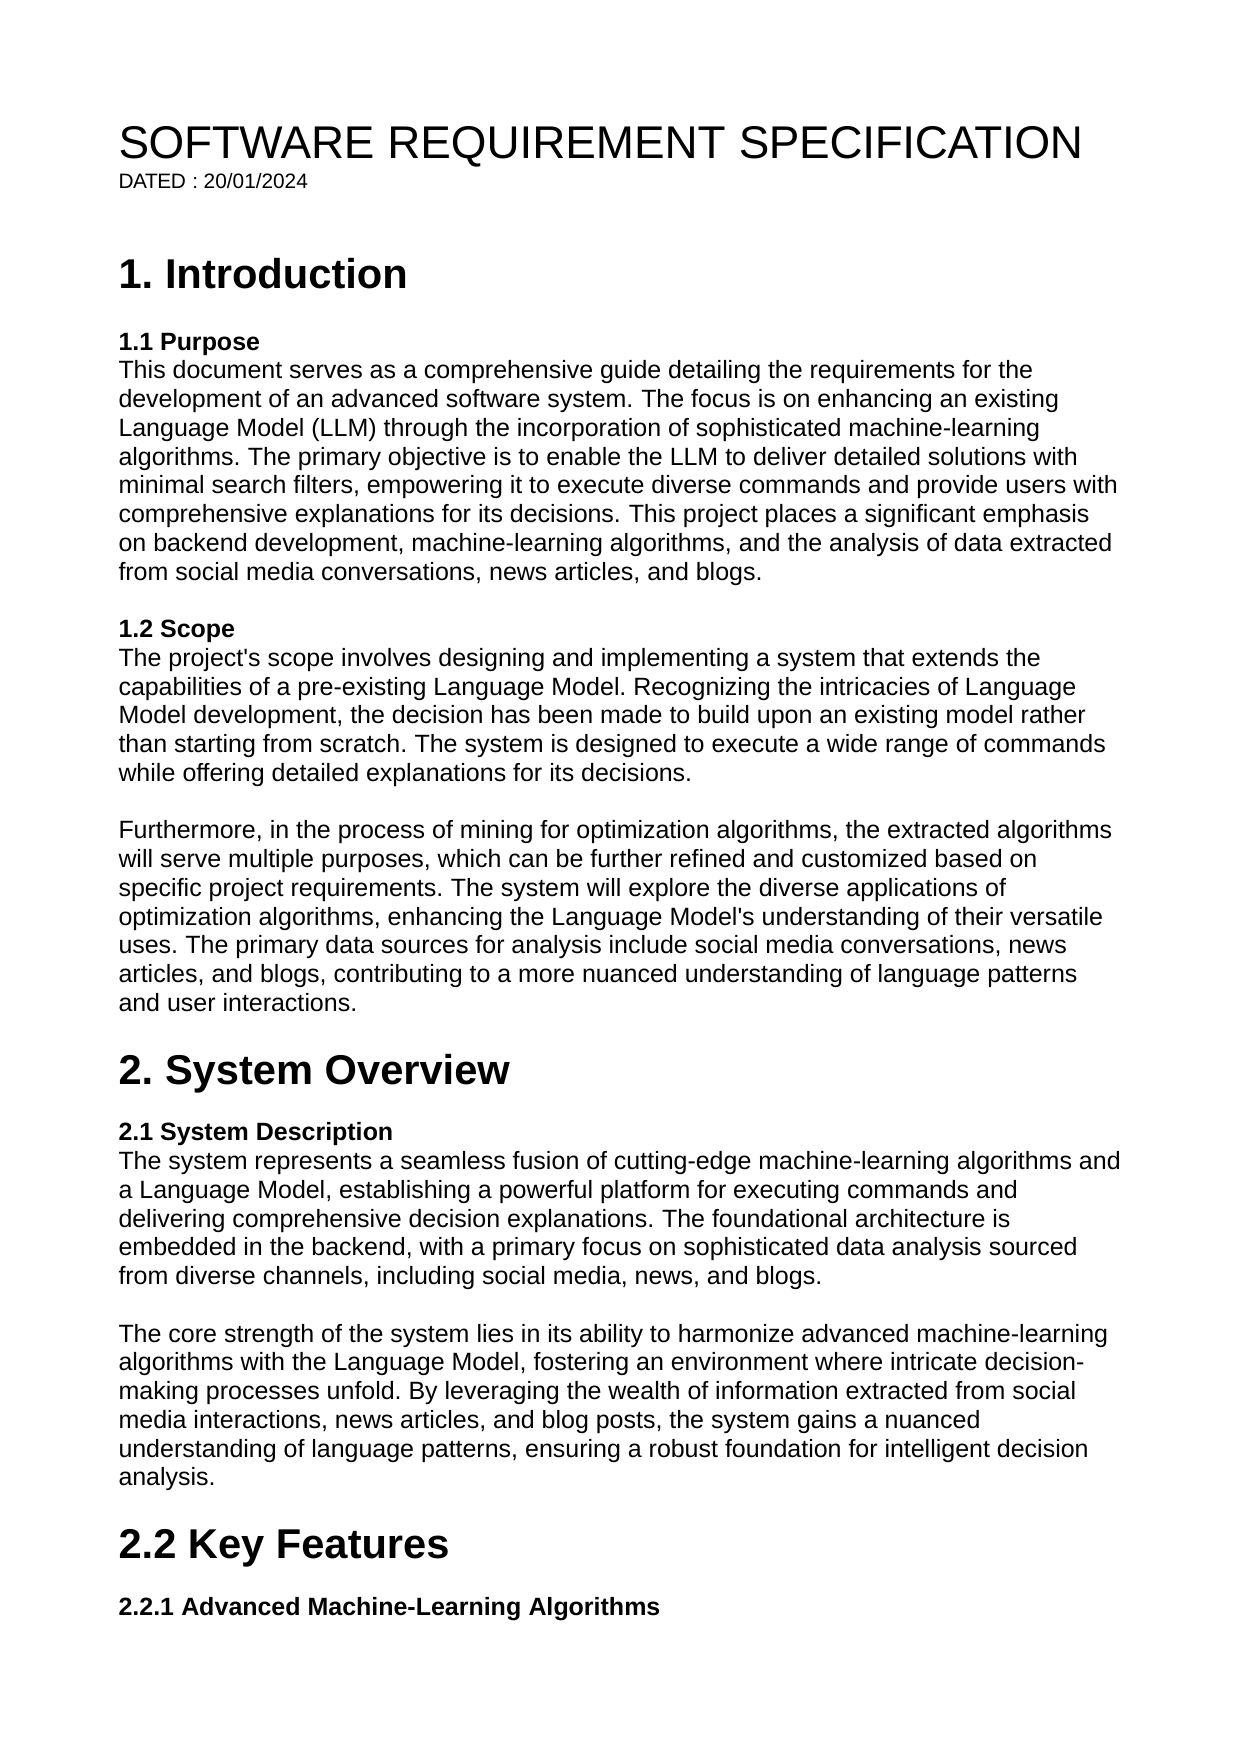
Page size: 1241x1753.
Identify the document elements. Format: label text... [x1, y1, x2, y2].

text capabilities of a pre-existing Language Model. Recognizing the intricacies of Language [118, 673, 1130, 701]
text from diverse channels, including social media, news, and blogs. [118, 1262, 1146, 1290]
text 2.2 Key Features [118, 1522, 474, 1568]
text Language Model (LLM) through the incorporation of sophisticated machine-learning [118, 414, 1143, 442]
text media interactions, news articles, and blog posts, the system gains a nuanced [118, 1406, 1133, 1434]
text analysis. [118, 1463, 1133, 1491]
text while offering detailed explanations for its decisions. [118, 759, 1130, 787]
text making processes unfold. By leveraging the wealth of information extracted from social [118, 1377, 1133, 1405]
text 2.2.1 Advanced Machine-Learning Algorithms [118, 1593, 683, 1621]
text 1.1 Purpose [118, 328, 285, 356]
text and user interactions. [118, 989, 1137, 1017]
text uses. The primary data sources for analysis include social media conversations, news [118, 932, 1137, 959]
text Model development, the decision has been made to build upon an existing model rather [118, 702, 1130, 729]
text optimization algorithms, enhancing the Language Model's understanding of their versatile [118, 903, 1137, 931]
text 1.2 Scope [118, 615, 260, 643]
text on backend development, machine-learning algorithms, and the analysis of data extracted [118, 529, 1143, 557]
text The project's scope involves designing and implementing a system that extends the [118, 644, 1130, 672]
text algorithms with the Language Model, fostering an environment where intricate decision- [118, 1348, 1133, 1376]
text The system represents a seamless fusion of cutting-edge machine-learning algorithms and [118, 1147, 1146, 1175]
text 1. Introduction [118, 252, 432, 298]
text delivering comprehensive decision explanations. The foundational architecture is [118, 1205, 1146, 1233]
text SOFTWARE REQUIREMENT SPECIFICATION [118, 118, 1112, 169]
text comprehensive explanations for its decisions. This project places a significant emphasis [118, 500, 1143, 528]
text DATED : 20/01/2024 [118, 170, 1112, 193]
text than starting from scratch. The system is designed to execute a wide range of commands [118, 730, 1130, 758]
text development of an advanced software system. The focus is on enhancing an existing [118, 385, 1143, 413]
text 2.1 System Description [118, 1118, 418, 1146]
text The core strength of the system lies in its ability to harmonize advanced machine-learning [118, 1320, 1133, 1348]
text understanding of language patterns, ensuring a robust foundation for intelligent decision [118, 1435, 1133, 1463]
text from social media conversations, news articles, and blogs. [118, 558, 1143, 586]
text algorithms. The primary objective is to enable the LLM to deliver detailed solutions with [118, 443, 1143, 471]
text articles, and blogs, contributing to a more nuanced understanding of language patterns [118, 960, 1137, 988]
text a Language Model, establishing a powerful platform for executing commands and [118, 1176, 1146, 1204]
text Furthermore, in the process of mining for optimization algorithms, the extracted algorithms [118, 817, 1137, 844]
text This document serves as a comprehensive guide detailing the requirements for the [118, 357, 1143, 384]
text minimal search filters, empowering it to execute diverse commands and provide users with [118, 472, 1143, 499]
text embedded in the backend, with a primary focus on sophisticated data analysis sourced [118, 1233, 1146, 1261]
text specific project requirements. The system will explore the diverse applications of [118, 874, 1137, 902]
text will serve multiple purposes, which can be further refined and customized based on [118, 845, 1137, 873]
text 2. System Overview [118, 1047, 534, 1094]
